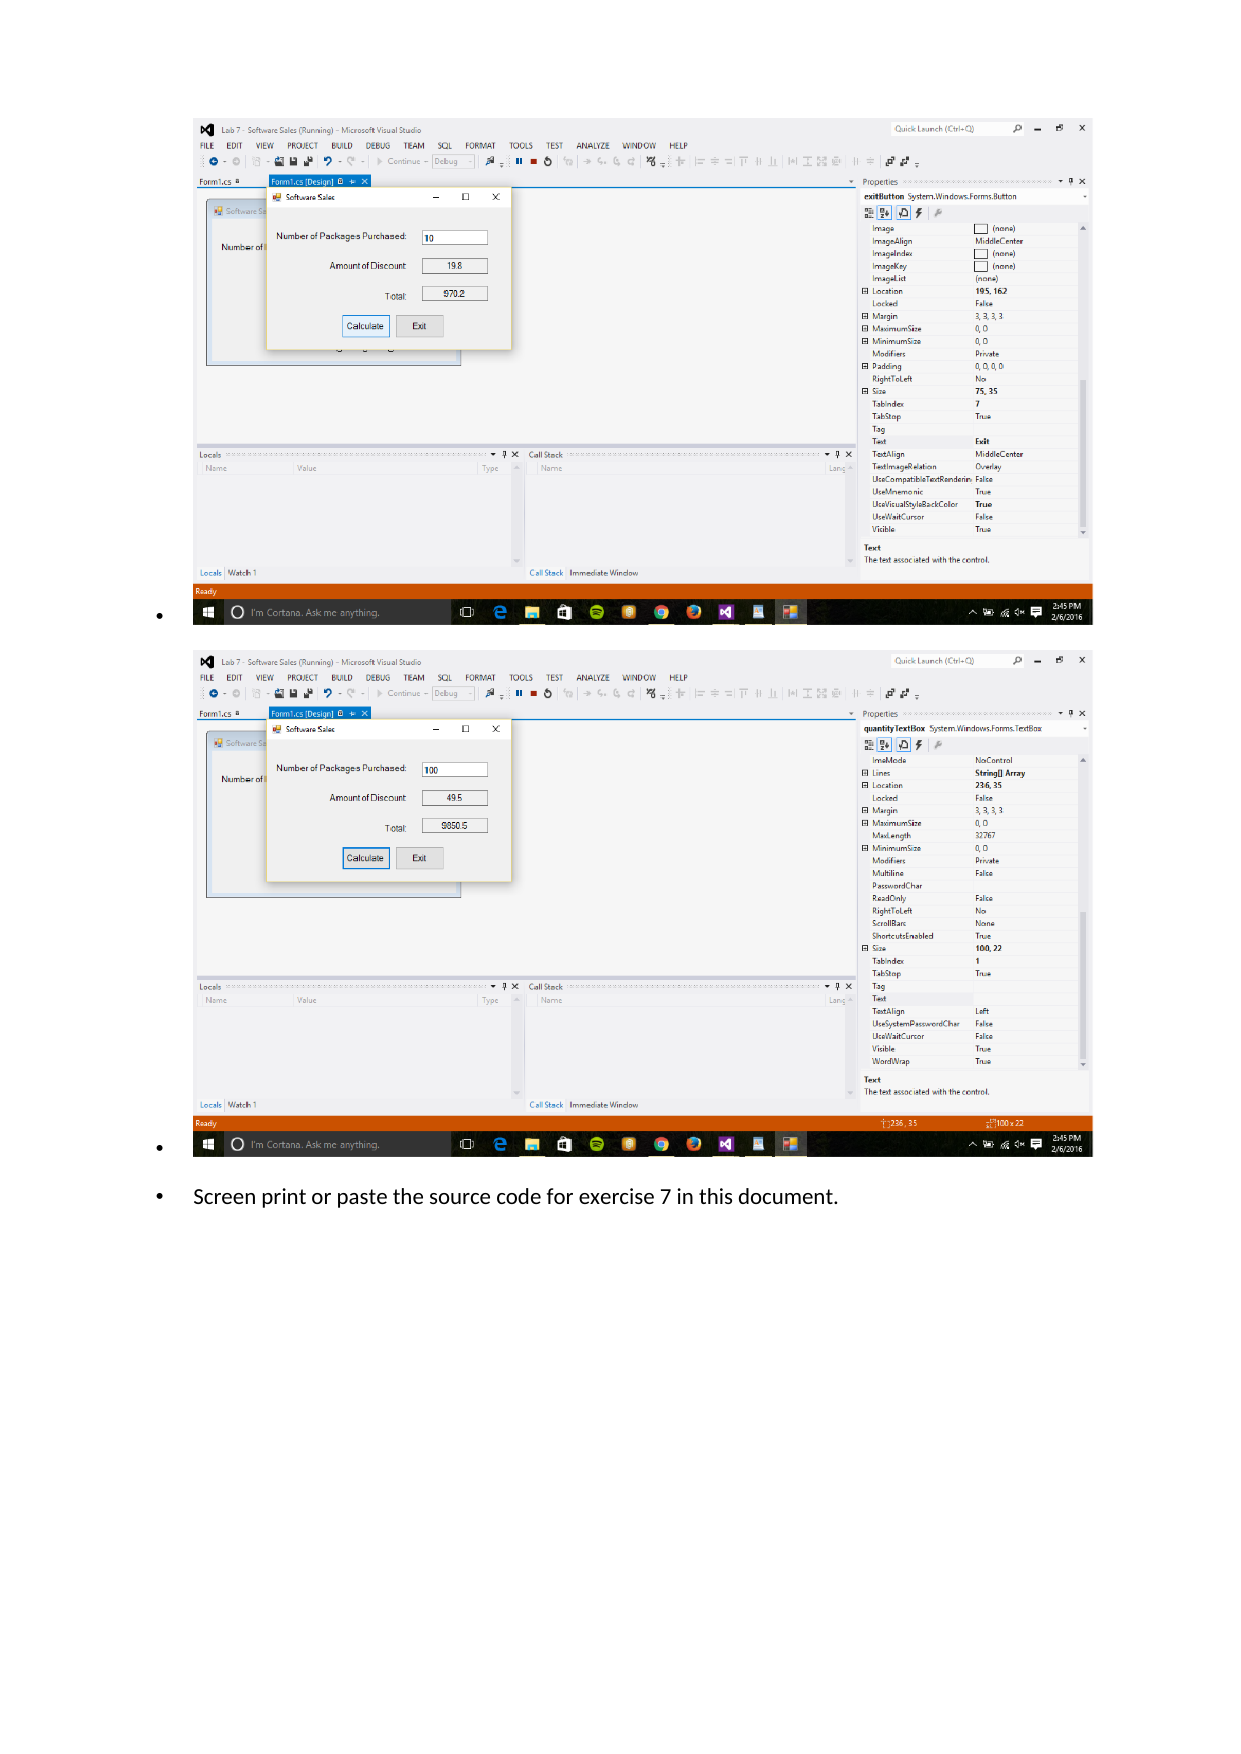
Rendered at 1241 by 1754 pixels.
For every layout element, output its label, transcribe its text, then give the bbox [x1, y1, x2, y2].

list Screen print or paste the source code for exercise 7 in this document. [156, 1182, 1122, 1210]
